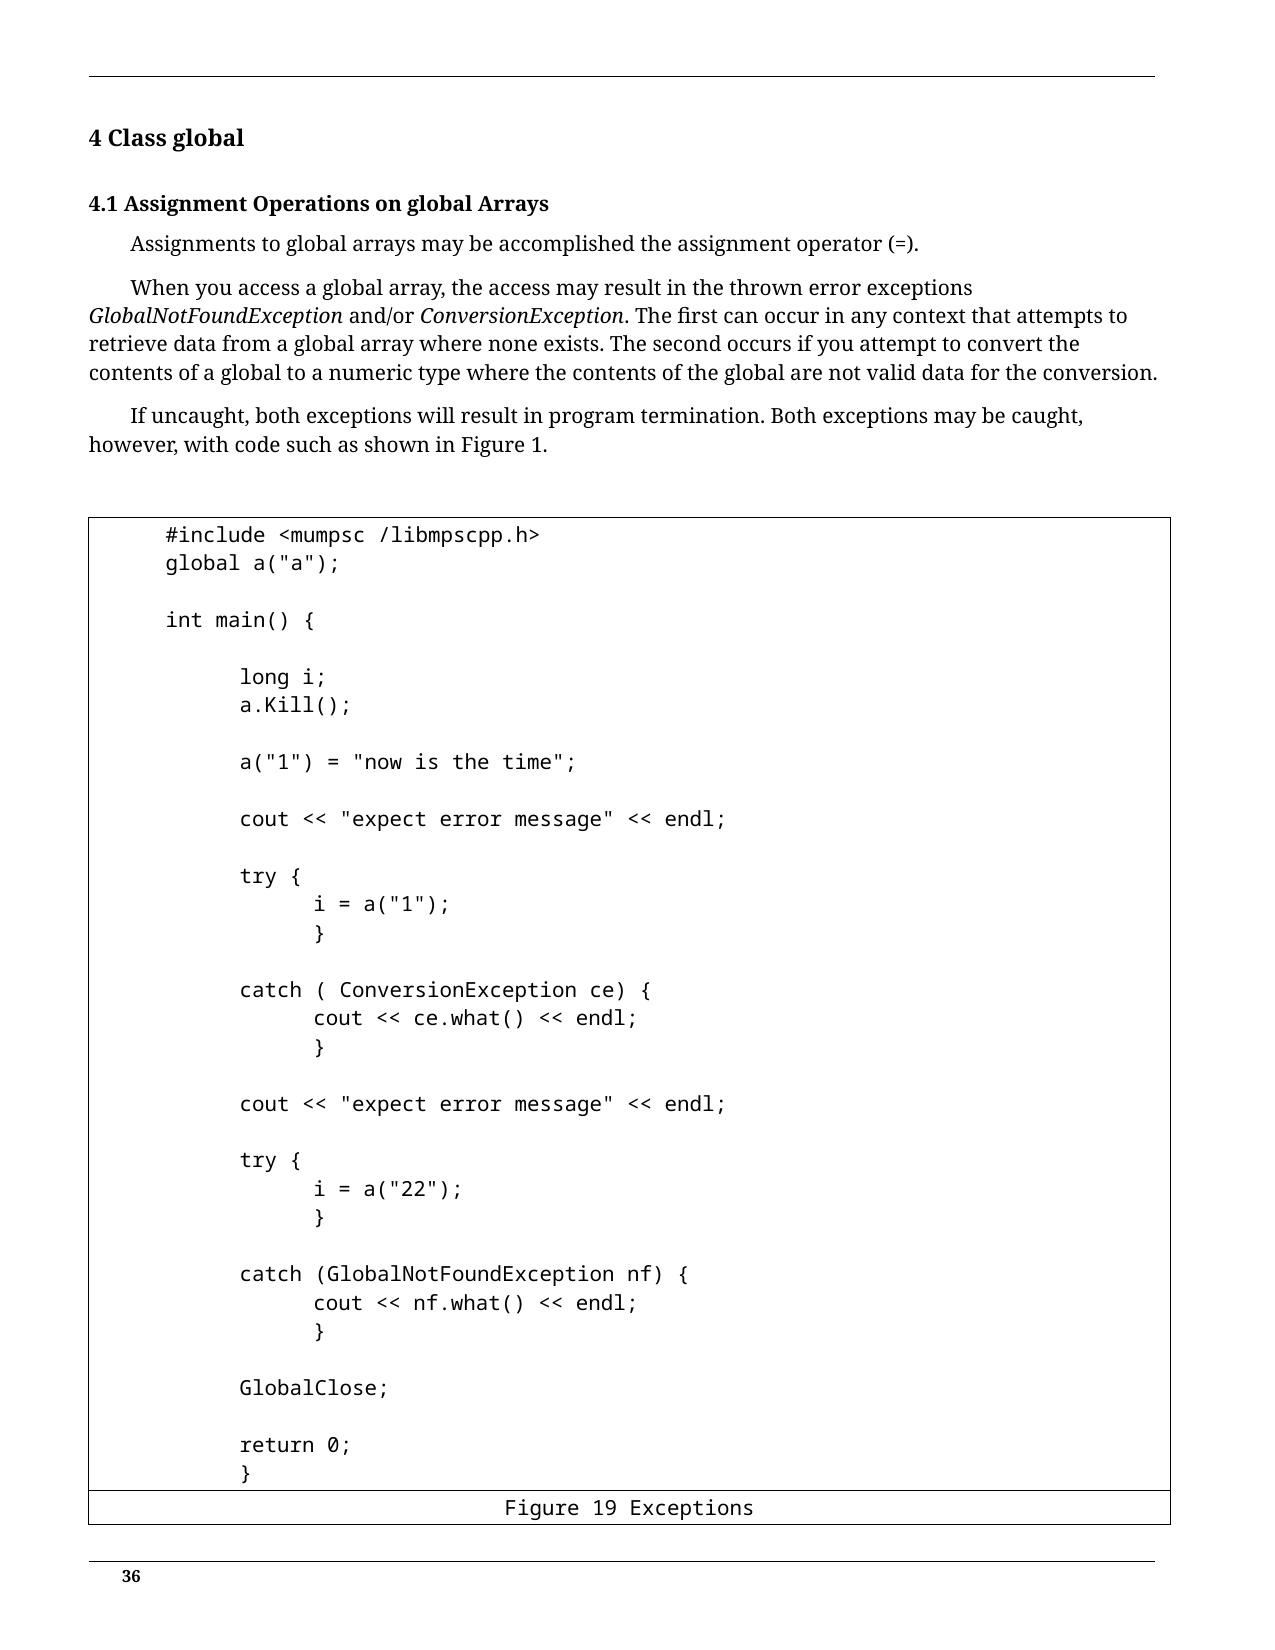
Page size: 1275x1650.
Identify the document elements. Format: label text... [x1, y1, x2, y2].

subtitle Class global [88, 122, 1170, 153]
table_header #include <mumpsc /libmpscpp.h> global a("a"); int main() { long i; a.Kill(); a("1") = "now is the time"; cout << "expect error message" << endl; try { i = a("1"); } catch ( ConversionException ce) { cout << ce.what() << endl; } cout << "expect error message" << endl; try { i = a("22"); } catch (GlobalNotFoundException nf) { cout << nf.what() << endl; } GlobalClose; return 0; } [89, 518, 1170, 1490]
text If uncaught, both exceptions will result in program termination. Both exceptions may be caught, however, with code such as shown in Figure 1. [88, 401, 1170, 458]
text Assignments to global arrays may be accomplished the assignment operator (=). [88, 229, 1170, 258]
text When you access a global array, the access may result in the thrown error exceptions GlobalNotFoundException and/or ConversionException. The first can occur in any context that attempts to retrieve data from a global array where none exists. The second occurs if you attempt to convert the contents of a global to a numeric type where the contents of the global are not valid data for the conversion. [88, 273, 1170, 386]
subtitle Assignment Operations on global Arrays [88, 189, 1170, 217]
table_cell Figure 19 Exceptions [89, 1491, 1170, 1524]
